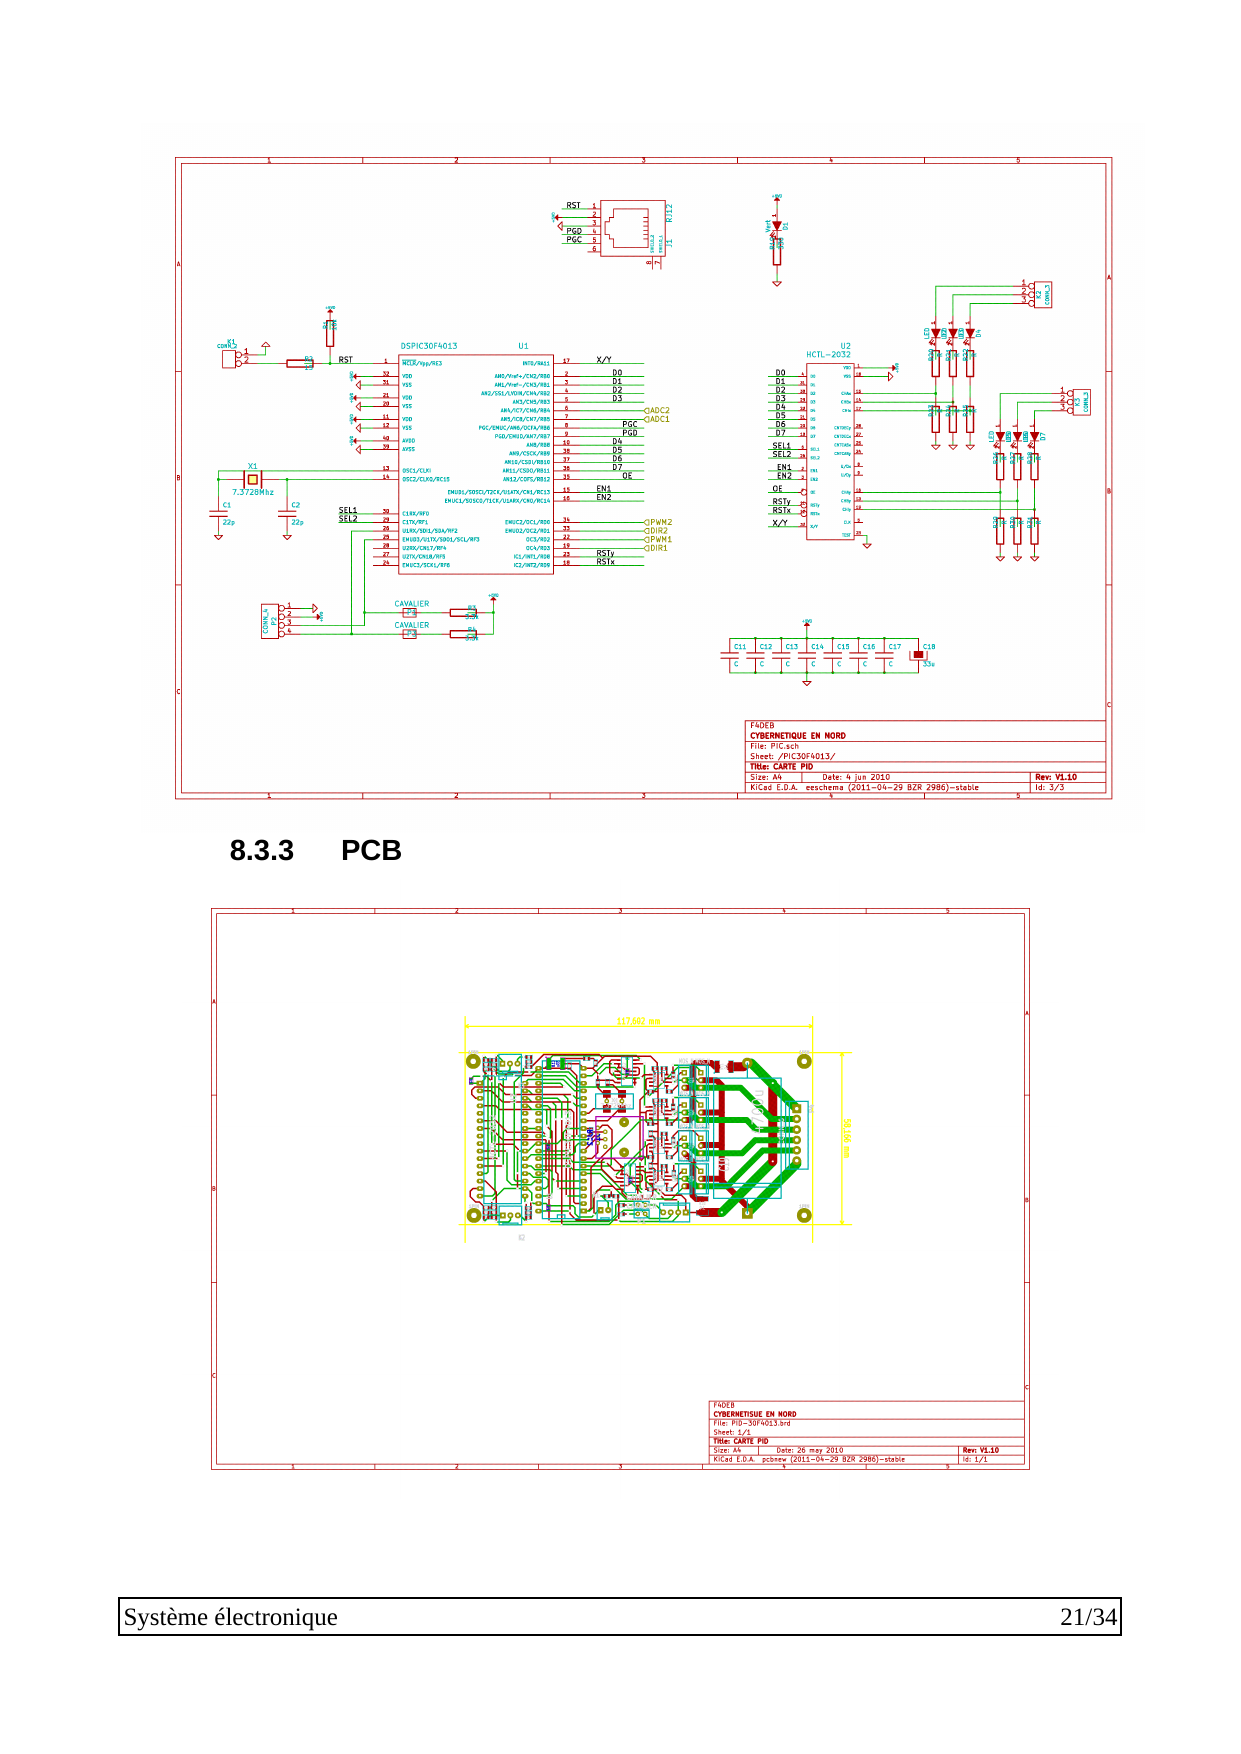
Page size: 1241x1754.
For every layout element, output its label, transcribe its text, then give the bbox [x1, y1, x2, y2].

picture [181, 879, 1059, 1499]
subtitle PCB [193, 833, 1122, 867]
subtitle [193, 118, 1122, 123]
picture [141, 123, 1146, 833]
